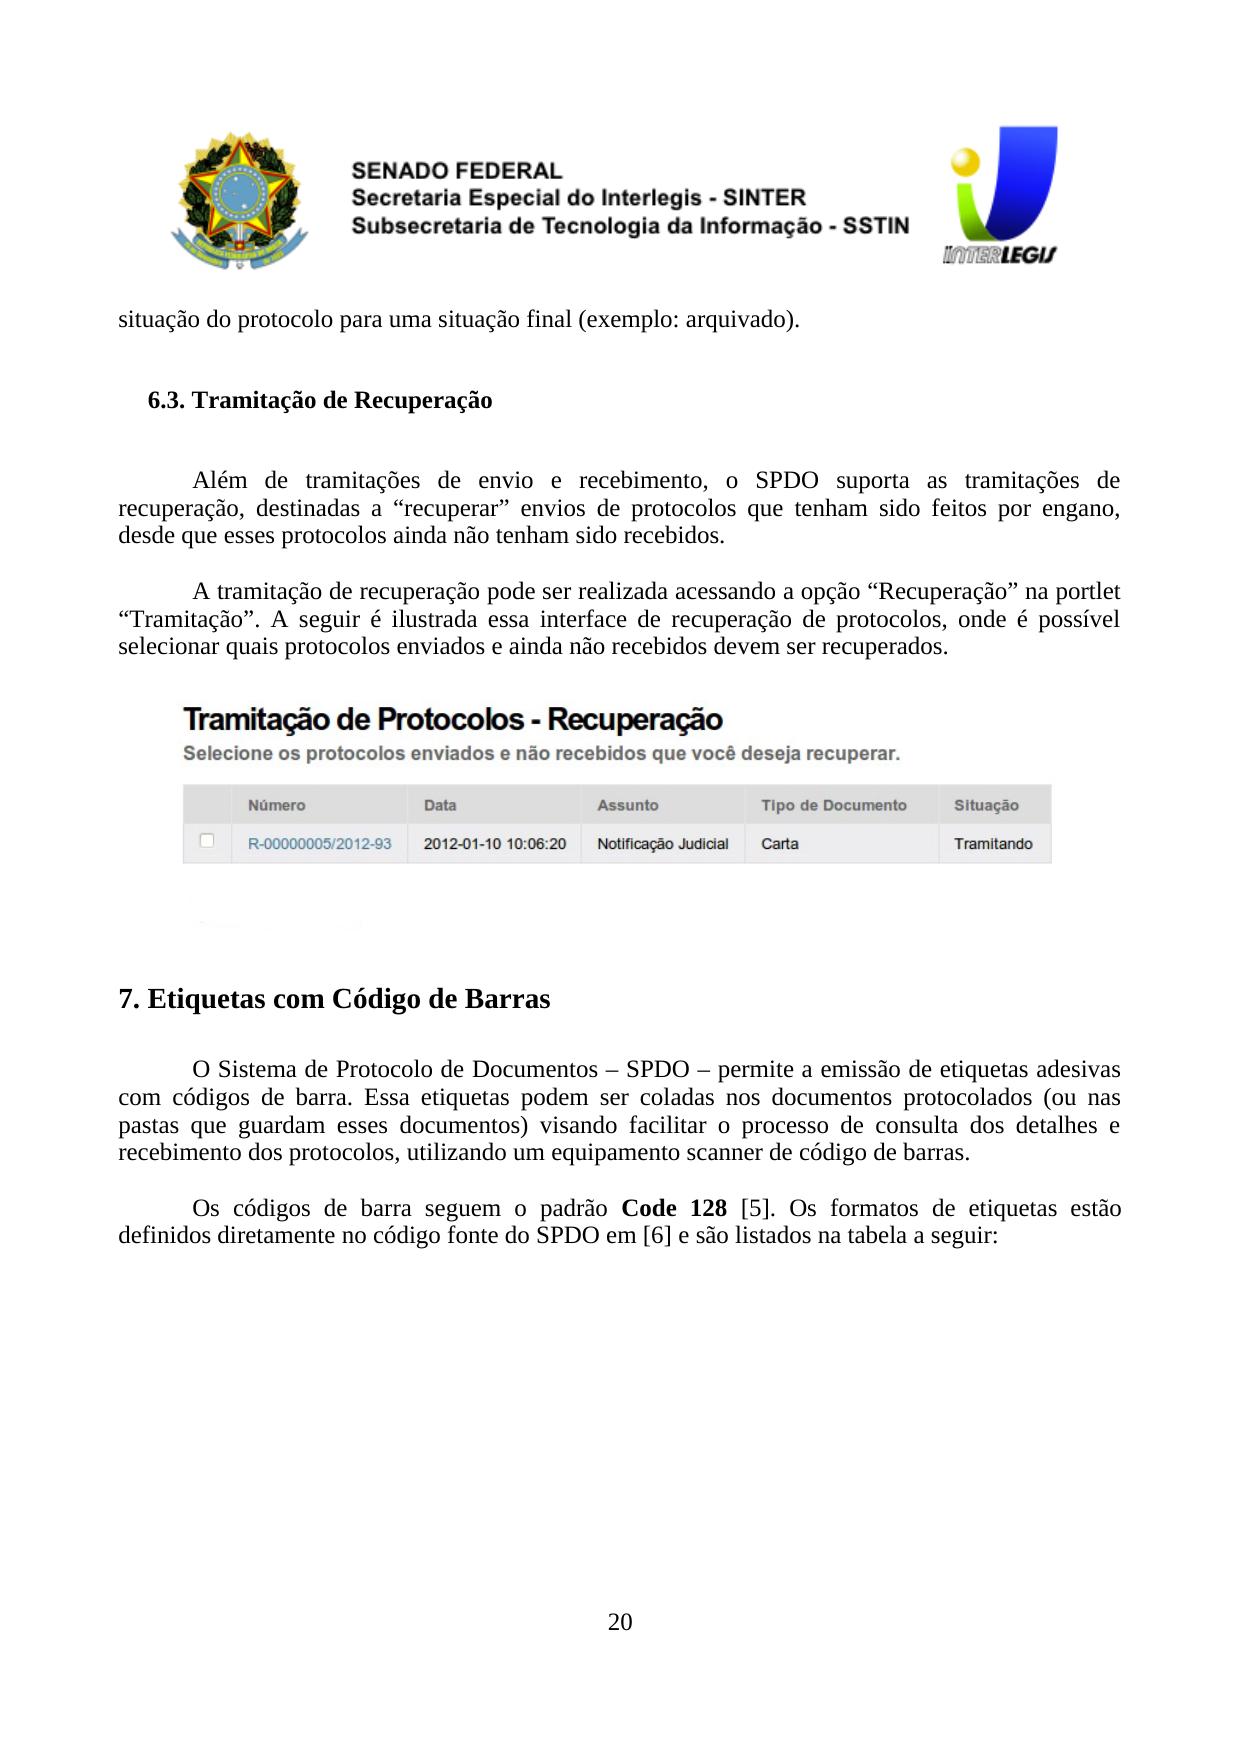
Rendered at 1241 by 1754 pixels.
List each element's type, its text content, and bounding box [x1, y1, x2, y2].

picture [177, 700, 1063, 931]
text O Sistema de Protocolo de Documentos – SPDO – permite a emissão de etiquetas adesivas com códigos de barra. Essa etiquetas podem ser coladas nos documentos protocolados (ou nas pastas que guardam esses documentos) visando facilitar o processo de consulta dos detalhes e recebimento dos protocolos, utilizando um equipamento scanner de código de barras. [118, 1055, 1122, 1166]
text Os códigos de barra seguem o padrão Code 128 [5]. Os formatos de etiquetas estão definidos diretamente no código fonte do SPDO em [6] e são listados na tabela a seguir: [118, 1194, 1122, 1249]
text situação do protocolo para uma situação final (exemplo: arquivado). [118, 305, 1122, 333]
subtitle 7. Etiquetas com Código de Barras [118, 983, 1122, 1015]
text A tramitação de recuperação pode ser realizada acessando a opção “Recuperação” na portlet “Tramitação”. A seguir é ilustrada essa interface de recuperação de protocolos, onde é possível selecionar quais protocolos enviados e ainda não recebidos devem ser recuperados. [118, 577, 1122, 660]
text Além de tramitações de envio e recebimento, o SPDO suporta as tramitações de recuperação, destinadas a “recuperar” envios de protocolos que tenham sido feitos por engano, desde que esses protocolos ainda não tenham sido recebidos. [118, 466, 1122, 549]
picture [163, 118, 1078, 276]
subtitle 6.3. Tramitação de Recuperação [148, 386, 1122, 413]
